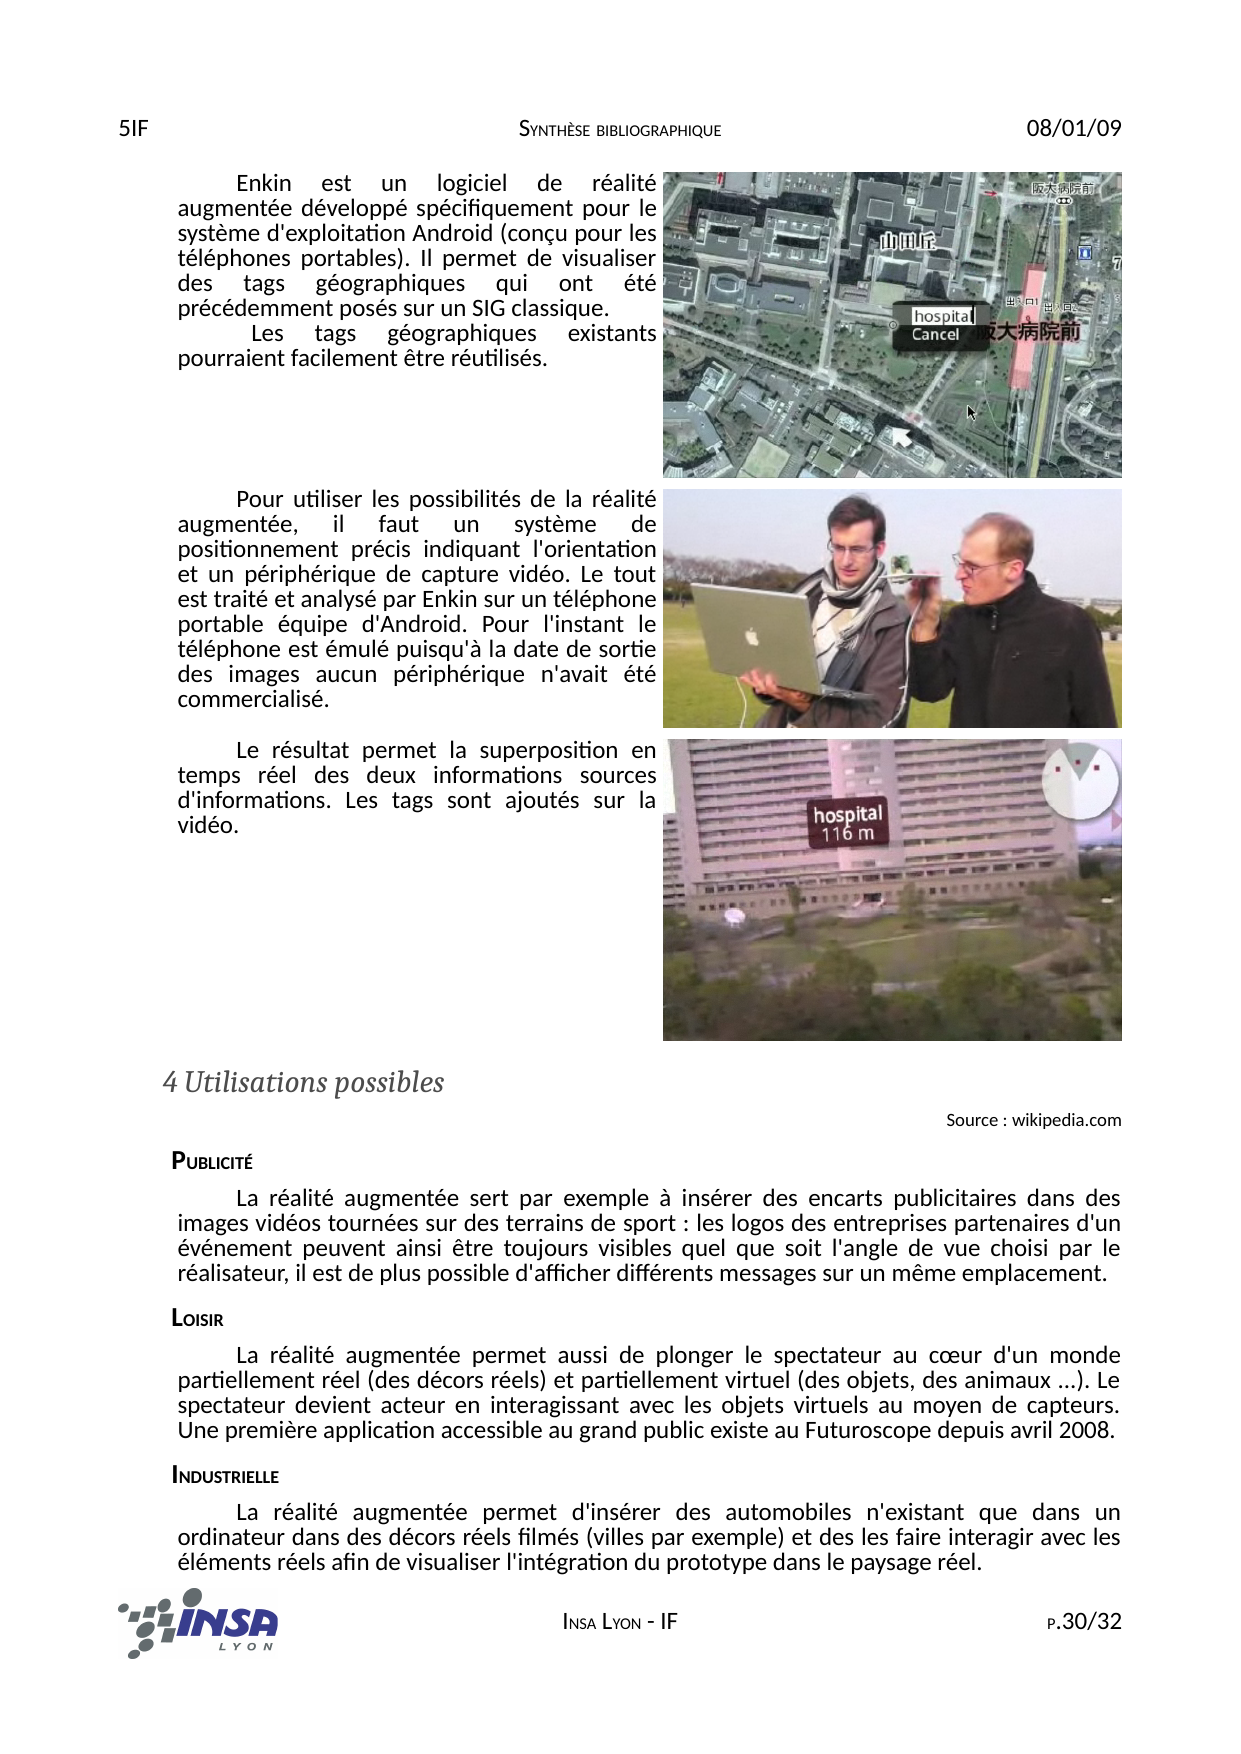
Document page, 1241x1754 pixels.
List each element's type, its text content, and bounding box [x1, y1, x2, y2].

text Pour utiliser les possibilités de la réalité augmentée, il faut un système de positionnement précis indiquant l'orientation et un périphérique de capture vidéo. Le tout est traité et analysé par Enkin sur un téléphone portable équipe d'Android. Pour l'instant le téléphone est émulé puisqu'à la date de sortie des images aucun périphérique n'avait été commercialisé. [177, 489, 663, 728]
text La réalité augmentée permet aussi de plonger le spectateur au cœur d'un monde partiellement réel (des décors réels) et partiellement virtuel (des objets, des animaux ...). Le spectateur devient acteur en interagissant avec les objets virtuels au moyen de capteurs. Une première application accessible au grand public existe au Futuroscope depuis avril 2008. [177, 1345, 1122, 1445]
picture [663, 172, 1122, 478]
subtitle Loisir [118, 1306, 1122, 1333]
picture [663, 489, 1122, 728]
subtitle Utilisations possibles [118, 1064, 1122, 1100]
picture [118, 1588, 278, 1659]
text La réalité augmentée permet d'insérer des automobiles n'existant que dans un ordinateur dans des décors réels filmés (villes par exemple) et des les faire interagir avec les éléments réels afin de visualiser l'intégration du prototype dans le paysage réel. [177, 1502, 1122, 1577]
text La réalité augmentée sert par exemple à insérer des encarts publicitaires dans des images vidéos tournées sur des terrains de sport : les logos des entreprises partenaires d'un événement peuvent ainsi être toujours visibles quel que soit l'angle de vue choisi par le réalisateur, il est de plus possible d'afficher différents messages sur un même emplacement. [177, 1188, 1122, 1288]
subtitle Industrielle [118, 1463, 1122, 1490]
subtitle Publicité [118, 1149, 1122, 1176]
text Le résultat permet la superposition en temps réel des deux informations sources d'informations. Les tags sont ajoutés sur la vidéo. [177, 739, 663, 1041]
text Enkin est un logiciel de réalité augmentée développé spécifiquement pour le système d'exploitation Android (conçu pour les téléphones portables). Il permet de visualiser des tags géographiques qui ont été précédemment posés sur un SIG classique. Les tags géographiques existants pourraient facilement être réutilisés. [177, 173, 663, 477]
text Source : wikipedia.com [177, 1112, 1122, 1131]
picture [663, 739, 1122, 1041]
